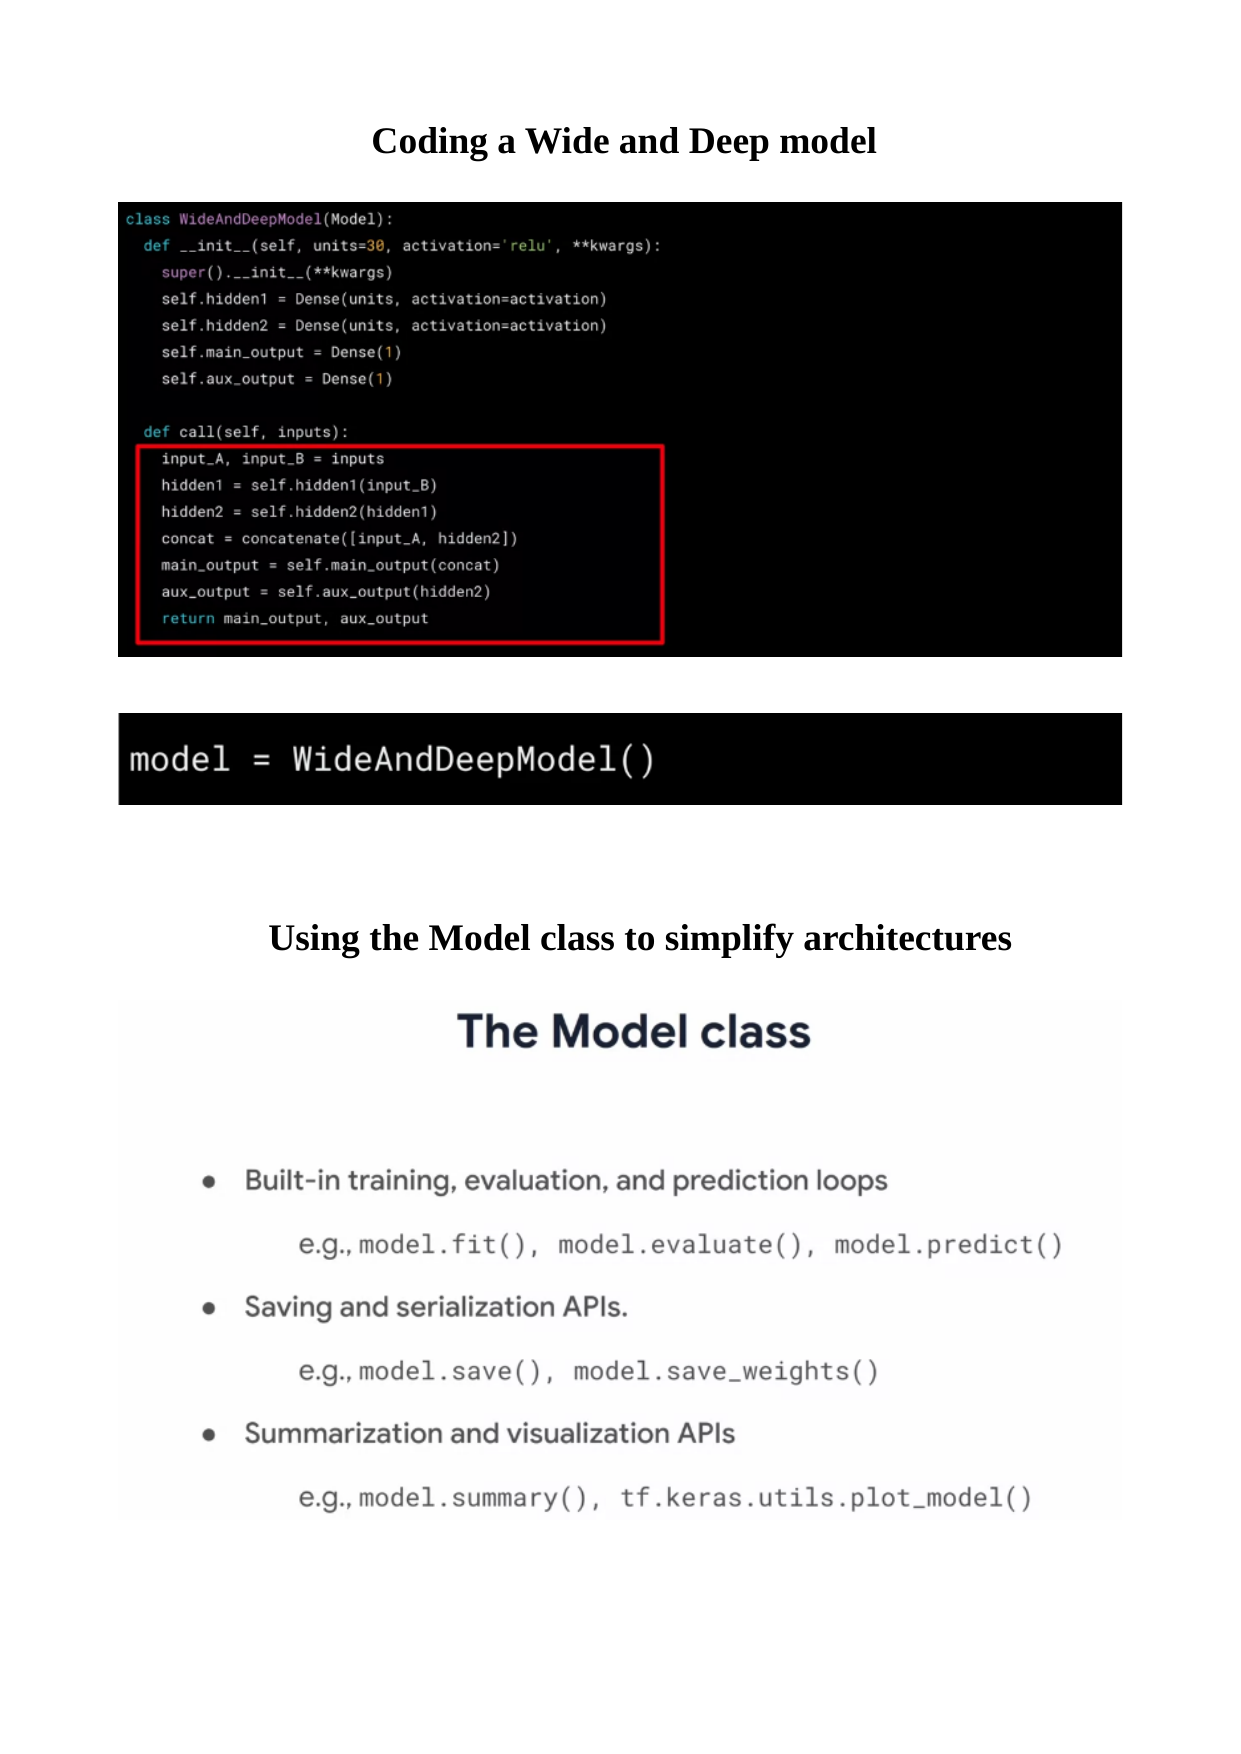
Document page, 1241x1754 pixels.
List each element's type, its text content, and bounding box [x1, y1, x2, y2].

subtitle Coding a Wide and Deep model [118, 118, 1122, 161]
picture [118, 713, 1123, 805]
picture [118, 202, 1123, 657]
subtitle Using the Model class to simplify architectures [118, 916, 1122, 959]
picture [118, 1000, 1123, 1520]
